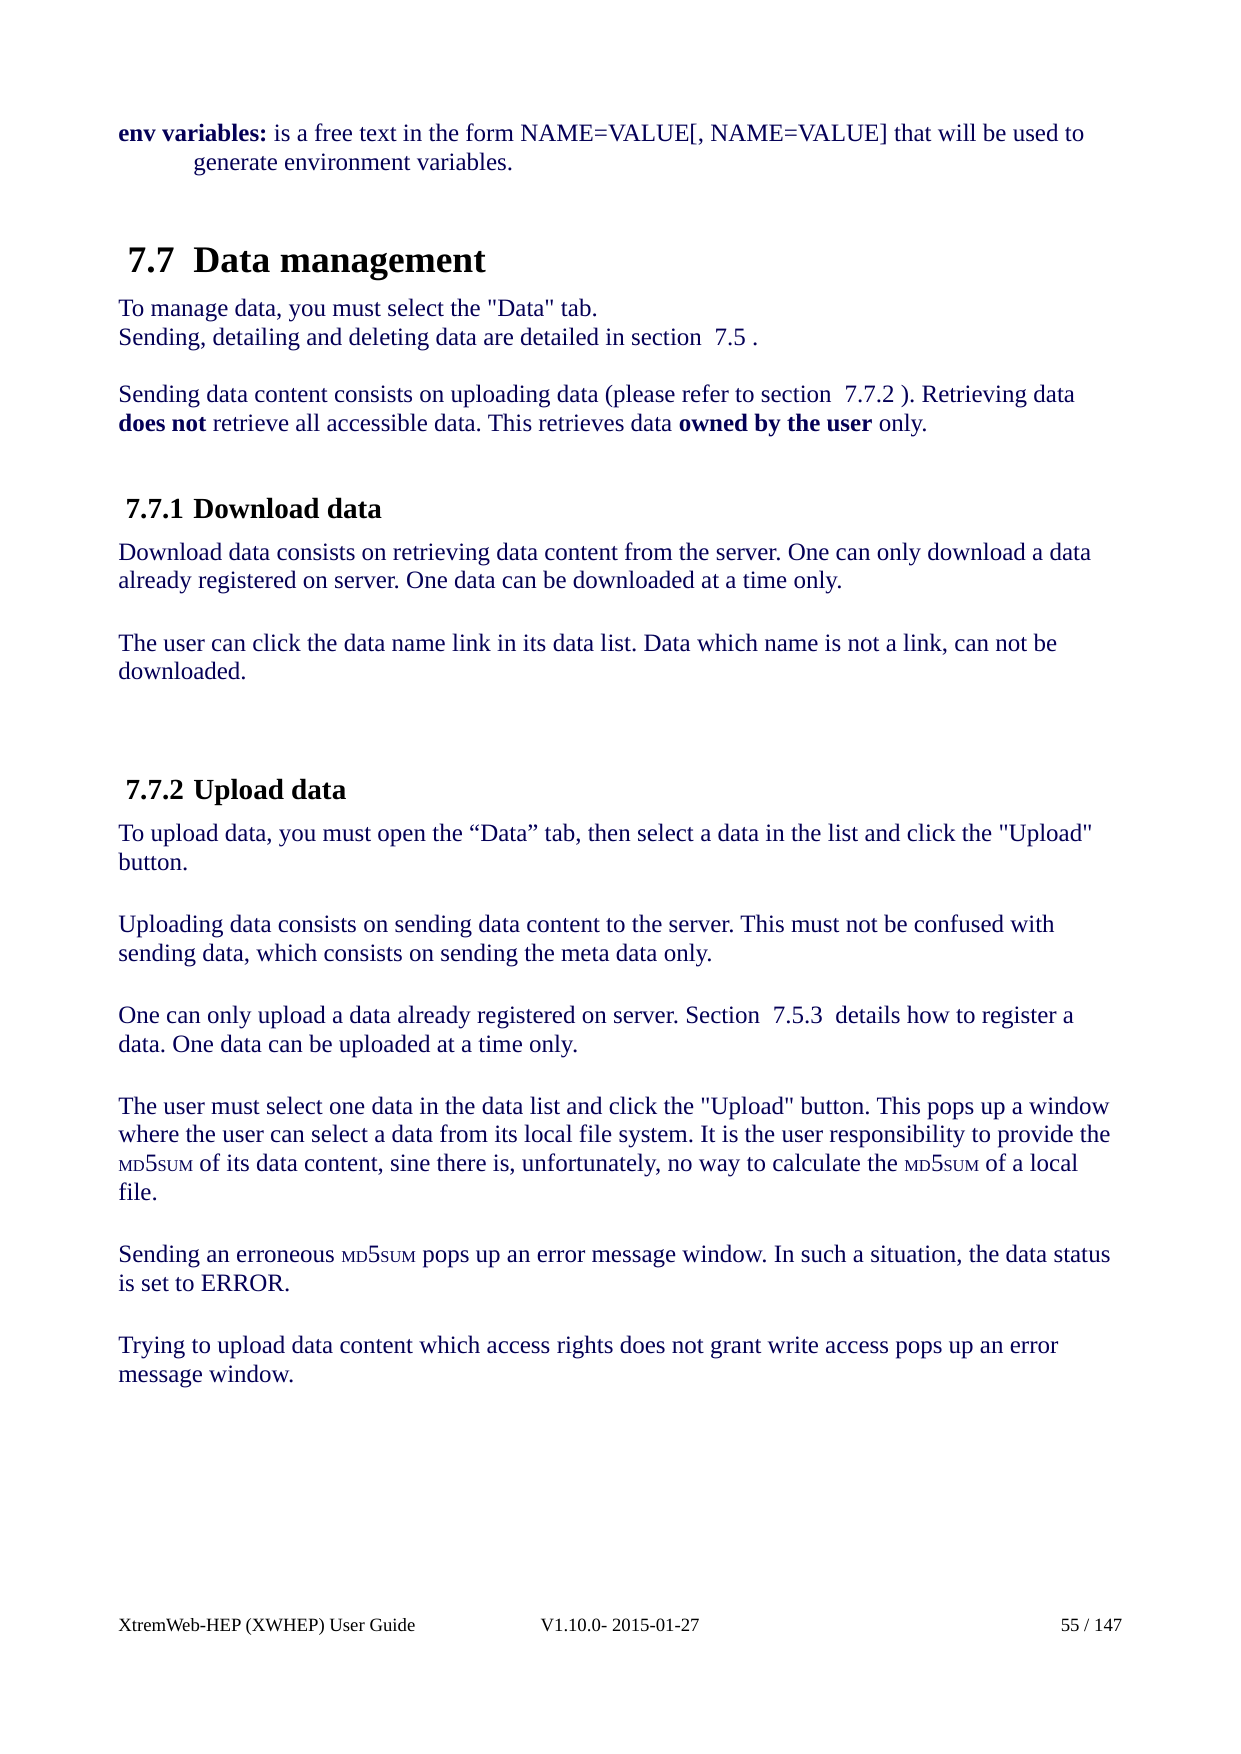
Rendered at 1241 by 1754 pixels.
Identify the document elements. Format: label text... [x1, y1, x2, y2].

text To upload data, you must open the “Data” tab, then select a data in the list and click the "Upload" button. [118, 818, 1122, 876]
text env variables: is a free text in the form NAME=VALUE[, NAME=VALUE] that will be used to generate environment variables. [118, 118, 1122, 176]
text Uploading data consists on sending data content to the server. This must not be confused with sending data, which consists on sending the meta data only. [118, 909, 1122, 967]
text Sending, detailing and deleting data are detailed in section 7.5. [118, 322, 1122, 351]
subtitle Upload data [118, 772, 1122, 806]
text The user can click the data name link in its data list. Data which name is not a link, can not be downloaded. [118, 628, 1122, 685]
subtitle Download data [118, 491, 1122, 524]
text The user must select one data in the data list and click the "Upload" button. This pops up a window where the user can select a data from its local file system. It is the user responsibility to provide the md5sum of its data content, sine there is, unfortunately, no way to calculate the md5sum of a local file. [118, 1091, 1122, 1206]
text One can only upload a data already registered on server. Section 7.5.3 details how to register a data. One data can be uploaded at a time only. [118, 1000, 1122, 1057]
text Sending data content consists on uploading data (please refer to section 7.7.2). Retrieving data does not retrieve all accessible data. This retrieves data owned by the user only. [118, 379, 1122, 437]
text Download data consists on retrieving data content from the server. One can only download a data already registered on server. One data can be downloaded at a time only. [118, 537, 1122, 594]
text To manage data, you must select the "Data" tab. [118, 293, 1122, 322]
text Sending an erroneous md5sum pops up an error message window. In such a situation, the data status is set to ERROR. [118, 1239, 1122, 1297]
text Trying to upload data content which access rights does not grant write access pops up an error message window. [118, 1330, 1122, 1387]
subtitle Data management [118, 238, 1122, 281]
